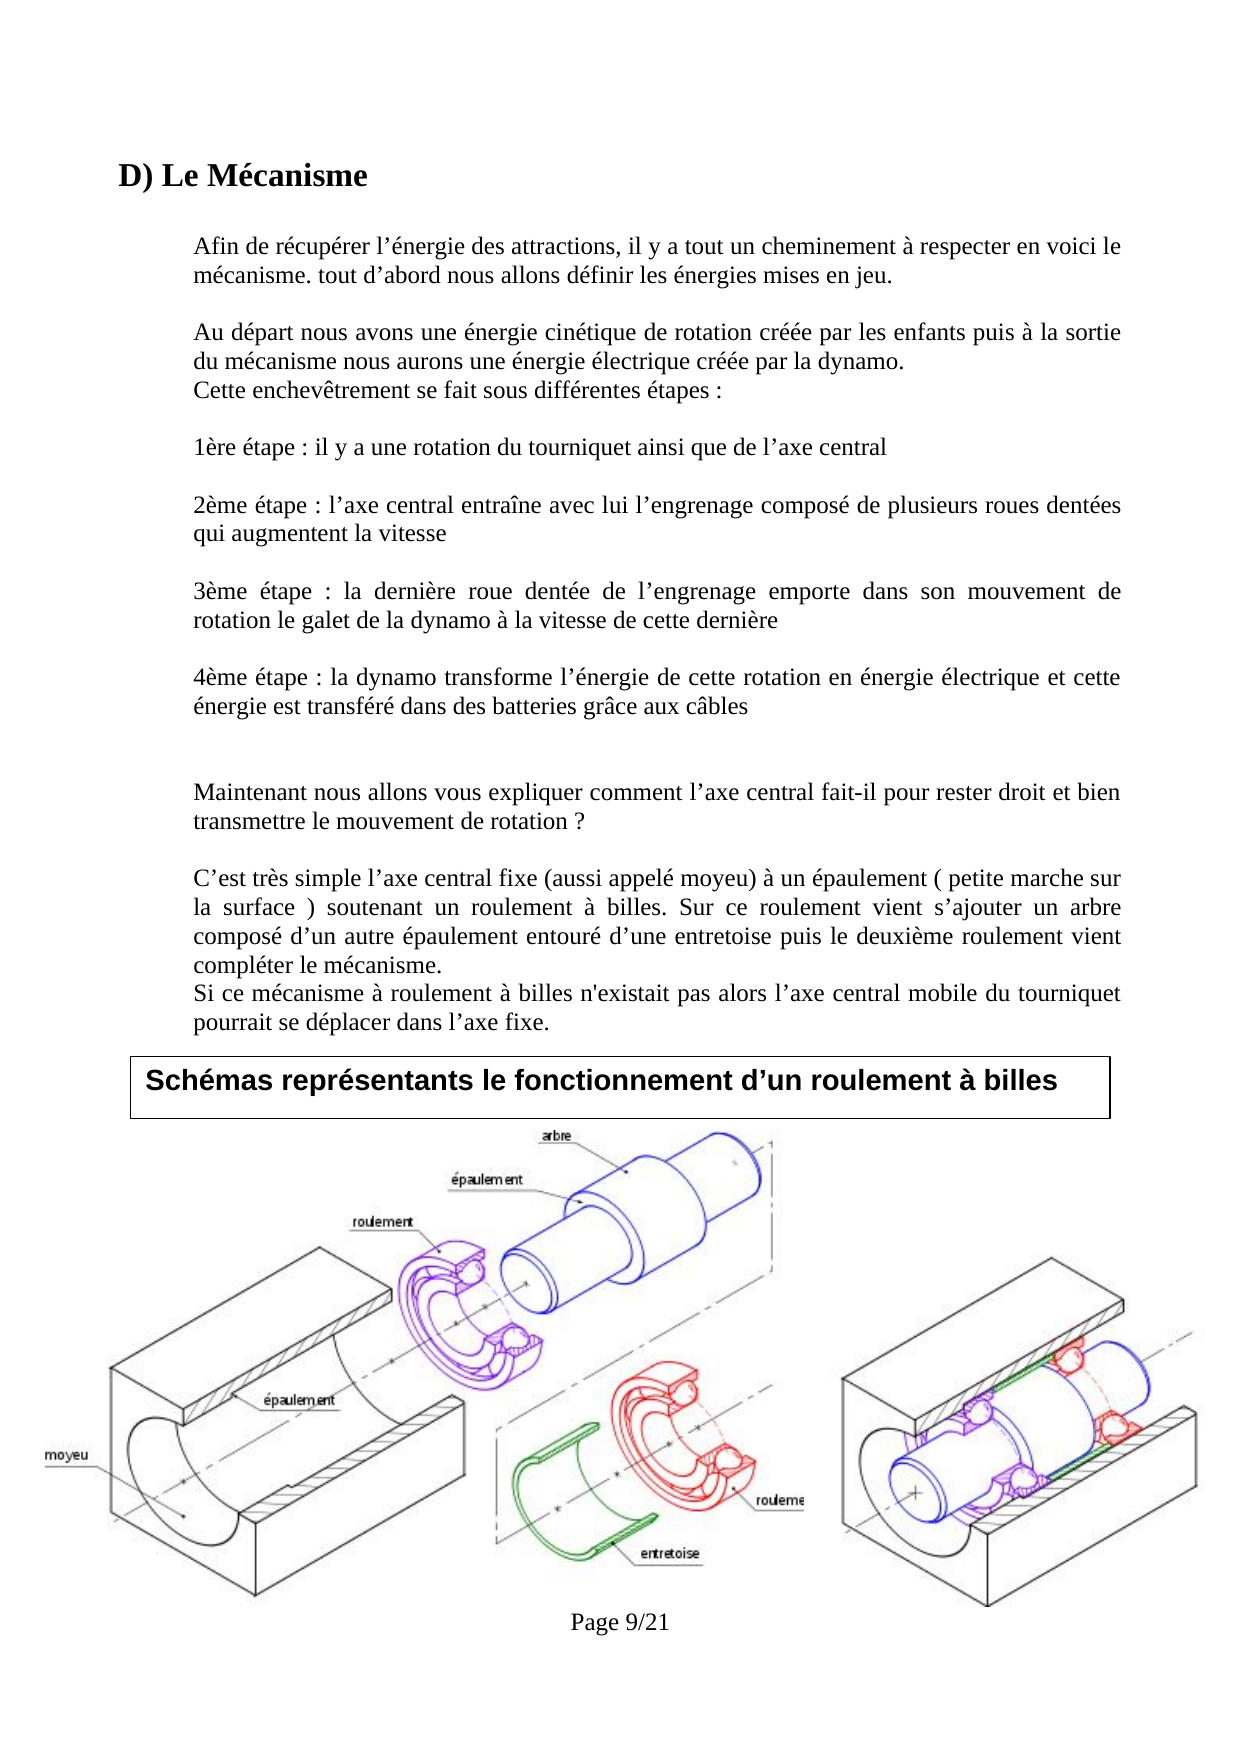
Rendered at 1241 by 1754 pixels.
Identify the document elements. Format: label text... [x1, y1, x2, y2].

text 4ème étape : la dynamo transforme l’énergie de cette rotation en énergie électrique et cette énergie est transféré dans des batteries grâce aux câbles [193, 662, 1122, 720]
text Si ce mécanisme à roulement à billes n'existait pas alors l’axe central mobile du tourniquet pourrait se déplacer dans l’axe fixe. [193, 978, 1122, 1036]
text 2ème étape : l’axe central entraîne avec lui l’engrenage composé de plusieurs roues dentées qui augmentent la vitesse [193, 490, 1122, 547]
text Afin de récupérer l’énergie des attractions, il y a tout un cheminement à respecter en voici le mécanisme. tout d’abord nous allons définir les énergies mises en jeu. [193, 231, 1122, 288]
picture [44, 1130, 1206, 1607]
subtitle D) Le Mécanisme [118, 156, 1122, 194]
text Au départ nous avons une énergie cinétique de rotation créée par les enfants puis à la sortie du mécanisme nous aurons une énergie électrique créée par la dynamo. [193, 317, 1122, 375]
text C’est très simple l’axe central fixe (aussi appelé moyeu) à un épaulement ( petite marche sur la surface ) soutenant un roulement à billes. Sur ce roulement vient s’ajouter un arbre composé d’un autre épaulement entouré d’une entretoise puis le deuxième roulement vient compléter le mécanisme. [193, 863, 1122, 978]
text Cette enchevêtrement se fait sous différentes étapes : [193, 375, 1122, 403]
text 1ère étape : il y a une rotation du tourniquet ainsi que de l’axe central [193, 432, 1122, 461]
text 3ème étape : la dernière roue dentée de l’engrenage emporte dans son mouvement de rotation le galet de la dynamo à la vitesse de cette dernière [193, 576, 1122, 633]
text Maintenant nous allons vous expliquer comment l’axe central fait-il pour rester droit et bien transmettre le mouvement de rotation ? [193, 777, 1122, 835]
